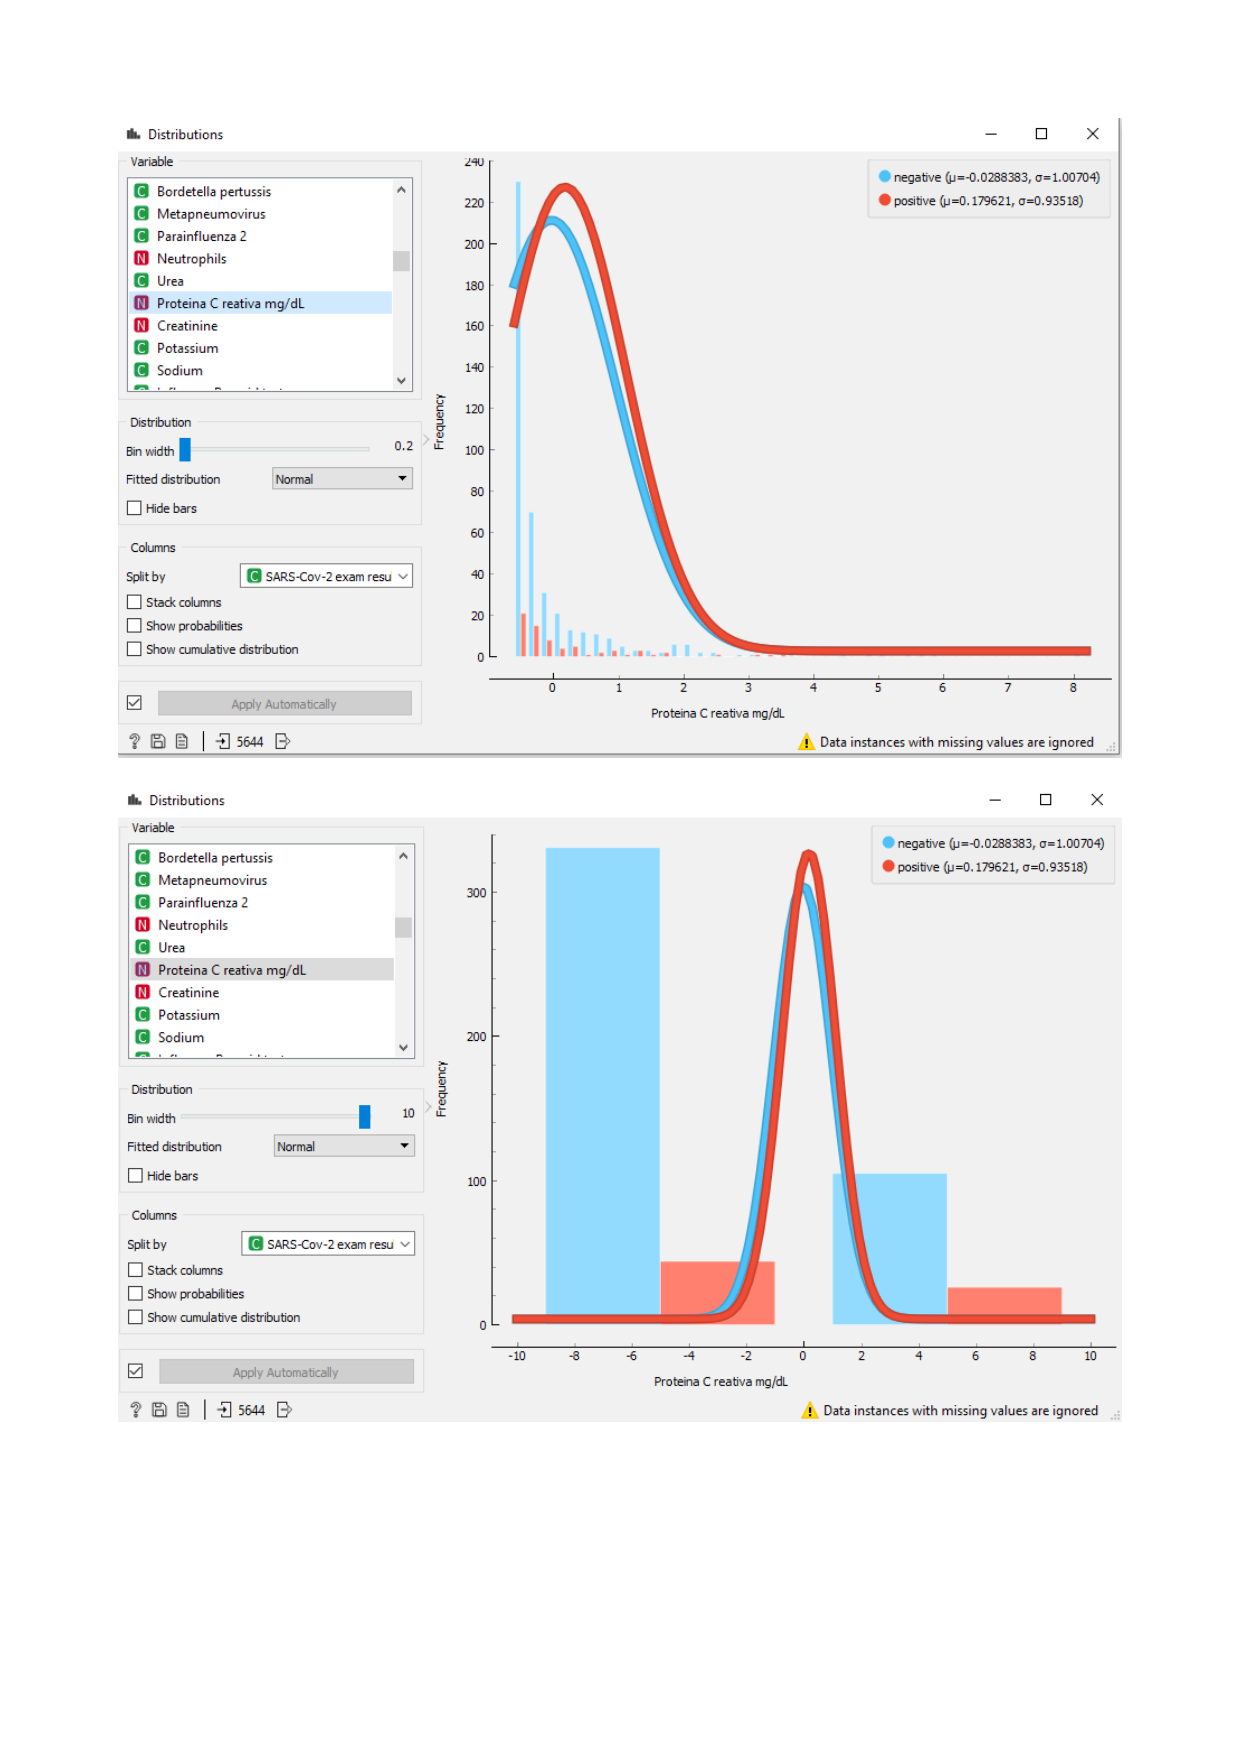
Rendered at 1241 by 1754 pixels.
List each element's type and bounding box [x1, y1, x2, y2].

picture [118, 785, 1122, 1422]
picture [118, 118, 1122, 758]
